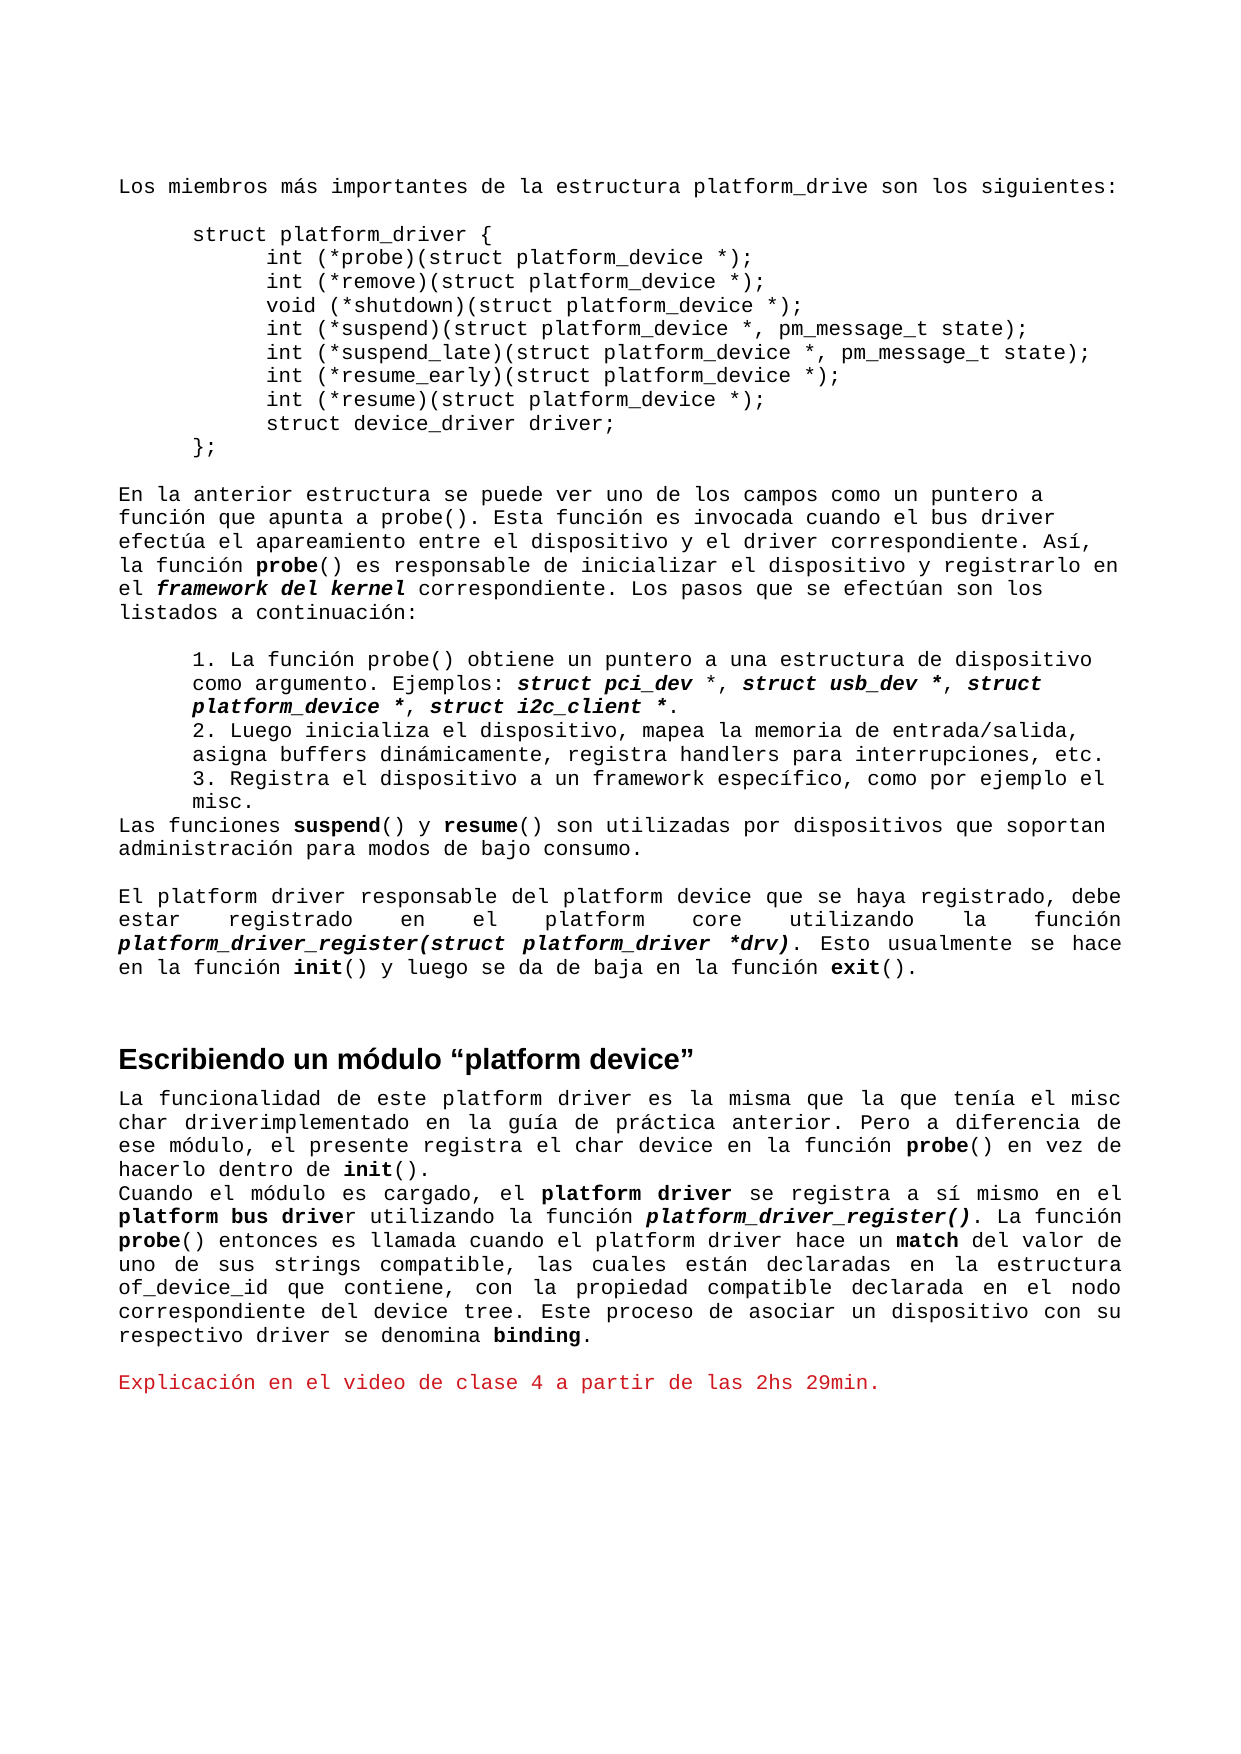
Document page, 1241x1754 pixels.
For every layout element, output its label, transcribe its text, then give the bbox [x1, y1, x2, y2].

text int (*resume_early)(struct platform_device *); [192, 366, 1122, 389]
text int (*suspend_late)(struct platform_device *, pm_message_t state); [192, 342, 1122, 366]
text administración para modos de bajo consumo. [118, 838, 1122, 862]
text }; [192, 436, 1122, 460]
text int (*probe)(struct platform_device *); [192, 247, 1122, 271]
text int (*remove)(struct platform_device *); [192, 271, 1122, 294]
text int (*resume)(struct platform_device *); [192, 389, 1122, 413]
text Cuando el módulo es cargado, el platform driver se registra a sí mismo en el platform bus driver utilizando la función platform_driver_register(). La función probe() entonces es llamada cuando el platform driver hace un match del valor de uno de sus strings compatible, las cuales están declaradas en la estructura of_device_id que contiene, con la propiedad compatible declarada en el nodo correspondiente del device tree. Este proceso de asociar un dispositivo con su respectivo driver se denomina binding. [118, 1183, 1122, 1348]
text struct device_driver driver; [192, 413, 1122, 436]
text int (*suspend)(struct platform_device *, pm_message_t state); [192, 318, 1122, 342]
text 2. Luego inicializa el dispositivo, mapea la memoria de entrada/salida, asigna buffers dinámicamente, registra handlers para interrupciones, etc. [192, 720, 1122, 767]
text 3. Registra el dispositivo a un framework específico, como por ejemplo el misc. [192, 767, 1122, 815]
text Explicación en el video de clase 4 a partir de las 2hs 29min. [118, 1372, 1122, 1396]
text La funcionalidad de este platform driver es la misma que la que tenía el misc char driverimplementado en la guía de práctica anterior. Pero a diferencia de ese módulo, el presente registra el char device en la función probe() en vez de hacerlo dentro de init(). [118, 1088, 1122, 1183]
text void (*shutdown)(struct platform_device *); [192, 294, 1122, 318]
text Las funciones suspend() y resume() son utilizadas por dispositivos que soportan [118, 815, 1122, 838]
text El platform driver responsable del platform device que se haya registrado, debe estar registrado en el platform core utilizando la función platform_driver_register(struct platform_driver *drv). Esto usualmente se hace en la función init() y luego se da de baja en la función exit(). [118, 886, 1122, 980]
text En la anterior estructura se puede ver uno de los campos como un puntero a función que apunta a probe(). Esta función es invocada cuando el bus driver efectúa el apareamiento entre el dispositivo y el driver correspondiente. Así, la función probe() es responsable de inicializar el dispositivo y registrarlo en el framework del kernel correspondiente. Los pasos que se efectúan son los listados a continuación: [118, 484, 1122, 626]
subtitle Escribiendo un módulo “platform device” [118, 1042, 1122, 1076]
text Los miembros más importantes de la estructura platform_drive son los siguientes: [118, 176, 1122, 200]
text 1. La función probe() obtiene un puntero a una estructura de dispositivo como argumento. Ejemplos: struct pci_dev *, struct usb_dev *, struct platform_device *, struct i2c_client *. [192, 649, 1122, 720]
text struct platform_driver { [192, 224, 1122, 247]
